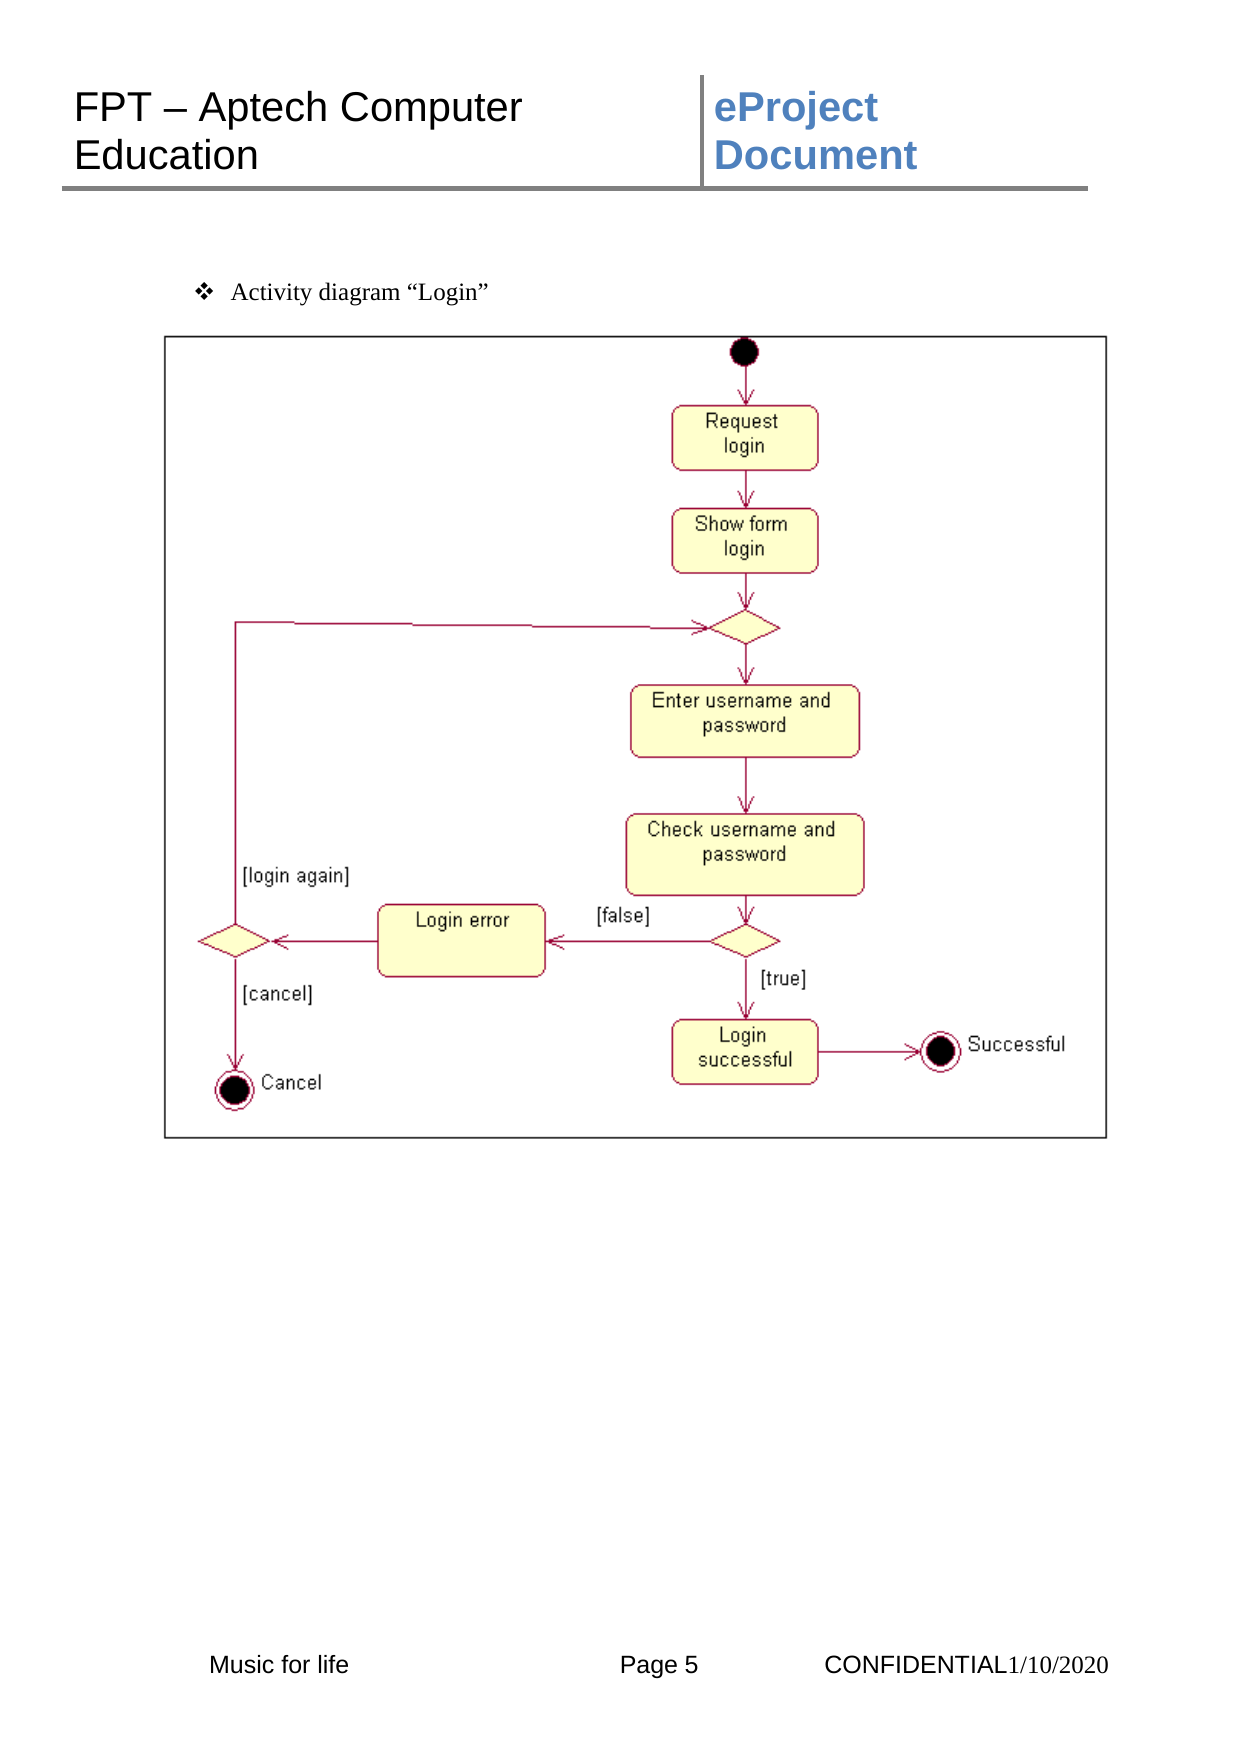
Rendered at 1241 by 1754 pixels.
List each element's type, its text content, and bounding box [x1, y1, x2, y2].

picture [146, 330, 1121, 1145]
list Activity diagram “Login” [193, 277, 1172, 306]
